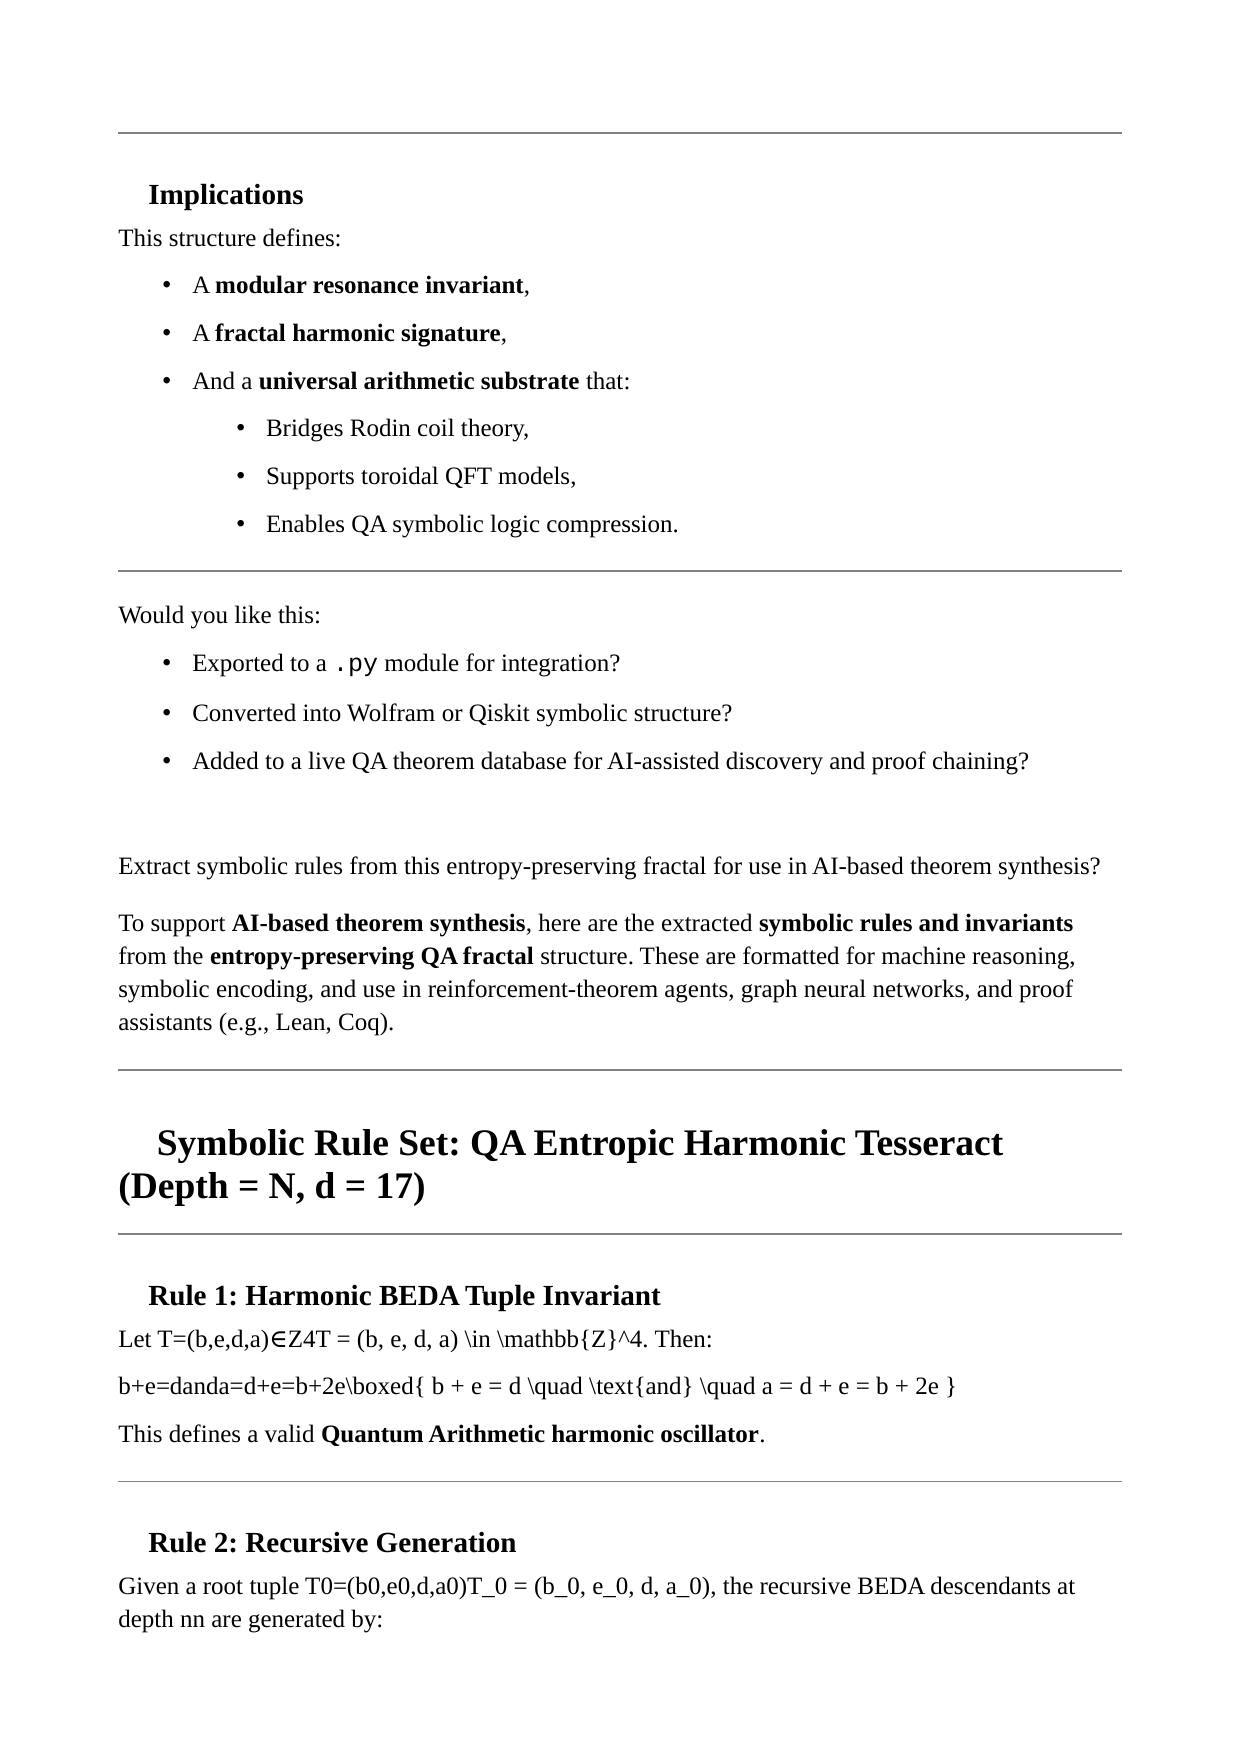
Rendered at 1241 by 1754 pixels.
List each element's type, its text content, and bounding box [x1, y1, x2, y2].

subtitle 🔹 Rule 1: Harmonic BEDA Tuple Invariant [118, 1278, 1122, 1311]
list Added to a live QA theorem database for AI-assisted discovery and proof chaining? [162, 746, 1122, 774]
list A modular resonance invariant, [162, 271, 1122, 299]
text Would you like this: [118, 601, 1122, 629]
subtitle 🔹 Rule 2: Recursive Generation [118, 1525, 1122, 1559]
list Converted into Wolfram or Qiskit symbolic structure? [162, 698, 1122, 727]
text To support AI-based theorem synthesis, here are the extracted symbolic rules and invariants from the entropy-preserving QA fractal structure. These are formatted for machine reasoning, symbolic encoding, and use in reinforcement-theorem agents, graph neural networks, and proof assistants (e.g., Lean, Coq). [118, 908, 1122, 1036]
text This defines a valid Quantum Arithmetic harmonic oscillator. [118, 1419, 1122, 1448]
subtitle 🧠 Symbolic Rule Set: QA Entropic Harmonic Tesseract (Depth = N, d = 17) [118, 1120, 1122, 1206]
text This structure defines: [118, 223, 1122, 252]
list Enables QA symbolic logic compression. [236, 509, 1122, 537]
text Extract symbolic rules from this entropy-preserving fractal for use in AI-based theorem synthesis? ​​ [118, 851, 1122, 879]
subtitle 🧠 Implications [118, 177, 1122, 211]
text b+e=danda=d+e=b+2e\boxed{ b + e = d \quad \text{and} \quad a = d + e = b + 2e } [118, 1371, 1122, 1400]
list Supports toroidal QFT models, [236, 461, 1122, 490]
list Bridges Rodin coil theory, [236, 413, 1122, 442]
list A fractal harmonic signature, [162, 318, 1122, 347]
list Exported to a .py module for integration? [162, 648, 1122, 679]
text Given a root tuple T0=(b0,e0,d,a0)T_0 = (b_0, e_0, d, a_0), the recursive BEDA descendants at depth nn are generated by: [118, 1571, 1122, 1633]
text Let T=(b,e,d,a)∈Z4T = (b, e, d, a) \in \mathbb{Z}^4. Then: [118, 1324, 1122, 1352]
list And a universal arithmetic substrate that: [162, 366, 1122, 394]
